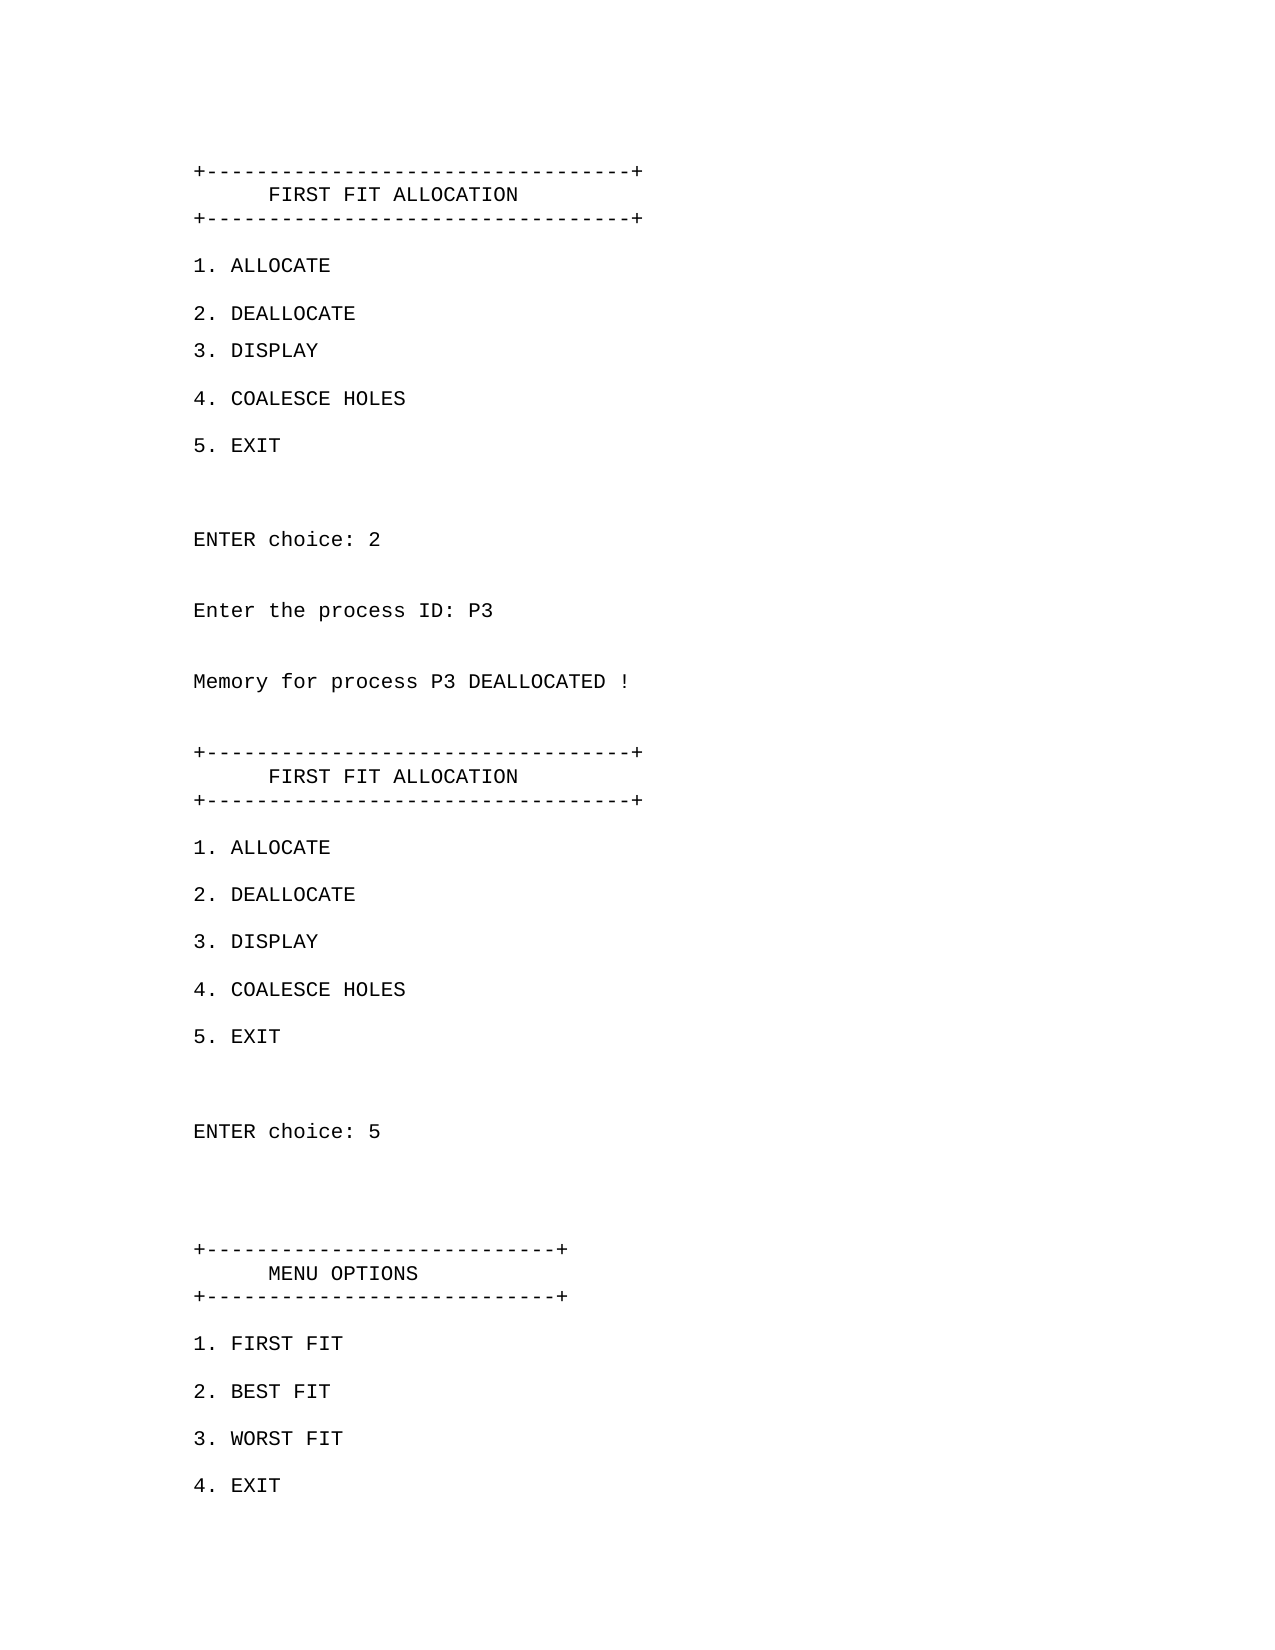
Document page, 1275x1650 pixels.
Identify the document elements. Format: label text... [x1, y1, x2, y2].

text Enter the process ID: P3 [118, 600, 1157, 624]
text 2. BEST FIT [118, 1381, 1157, 1404]
text +----------------------------+ [118, 1286, 1157, 1310]
text Memory for process P3 DEALLOCATED ! [118, 671, 1157, 695]
text +----------------------------------+ [118, 742, 1157, 766]
text 5. EXIT [118, 435, 1157, 458]
text 3. DISPLAY [118, 931, 1157, 955]
text MENU OPTIONS [118, 1262, 1157, 1286]
text 1. FIRST FIT [118, 1333, 1157, 1357]
text ENTER choice: 5 [118, 1121, 1157, 1144]
text 1. ALLOCATE [118, 255, 1157, 279]
text FIRST FIT ALLOCATION [118, 184, 1157, 208]
text 2. DEALLOCATE [118, 302, 1157, 326]
text +----------------------------------+ [118, 789, 1157, 813]
text 1. ALLOCATE [118, 837, 1157, 861]
text +----------------------------------+ [118, 208, 1157, 232]
text 4. COALESCE HOLES [118, 979, 1157, 1002]
text +----------------------------+ [118, 1239, 1157, 1262]
text 4. COALESCE HOLES [118, 388, 1157, 411]
text ENTER choice: 2 [118, 529, 1157, 553]
text 5. EXIT [118, 1026, 1157, 1050]
text FIRST FIT ALLOCATION [118, 766, 1157, 789]
text 3. DISPLAY [118, 340, 1157, 364]
text 2. DEALLOCATE [118, 884, 1157, 908]
text +----------------------------------+ [118, 161, 1157, 184]
text 3. WORST FIT [118, 1428, 1157, 1452]
text 4. EXIT [118, 1475, 1157, 1499]
